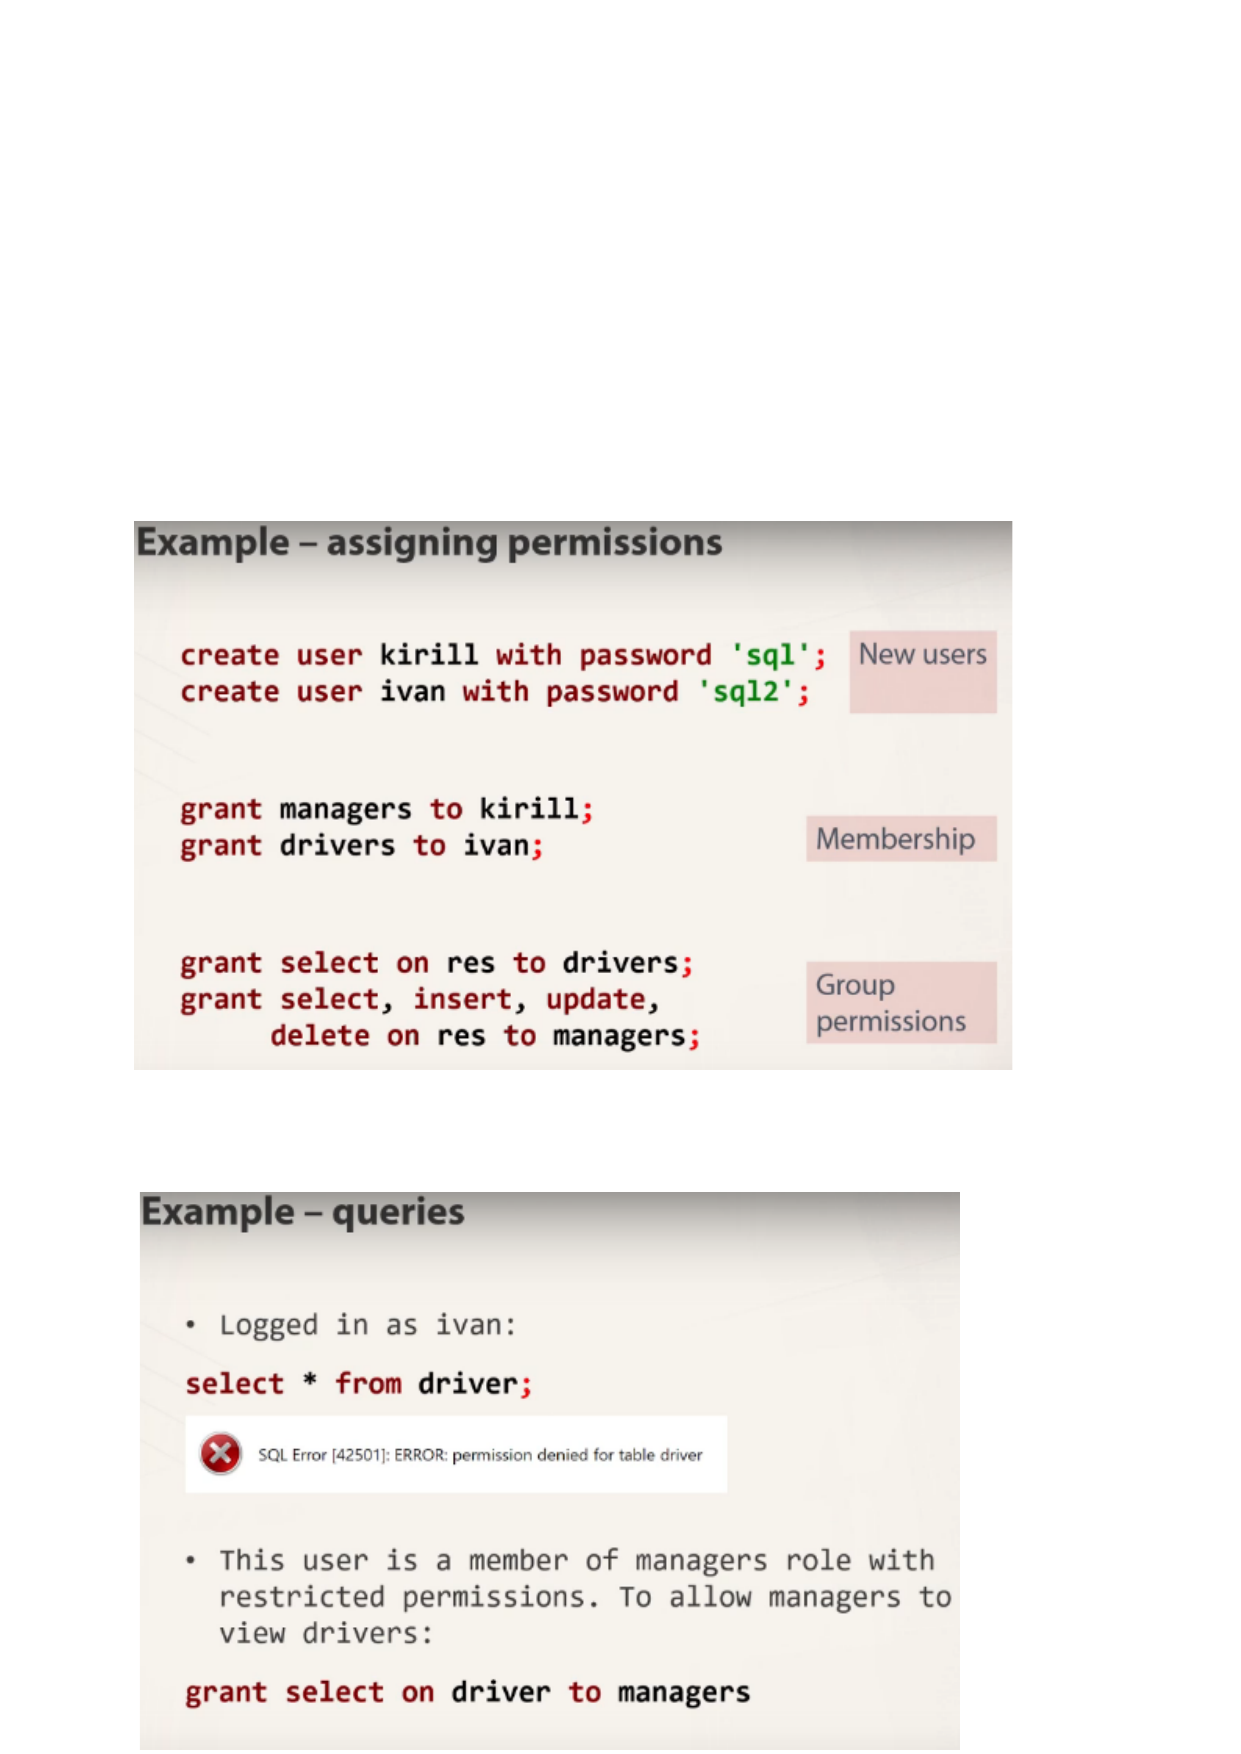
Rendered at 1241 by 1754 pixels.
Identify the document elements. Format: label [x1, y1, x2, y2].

picture [134, 521, 1013, 1070]
picture [139, 1192, 960, 1750]
